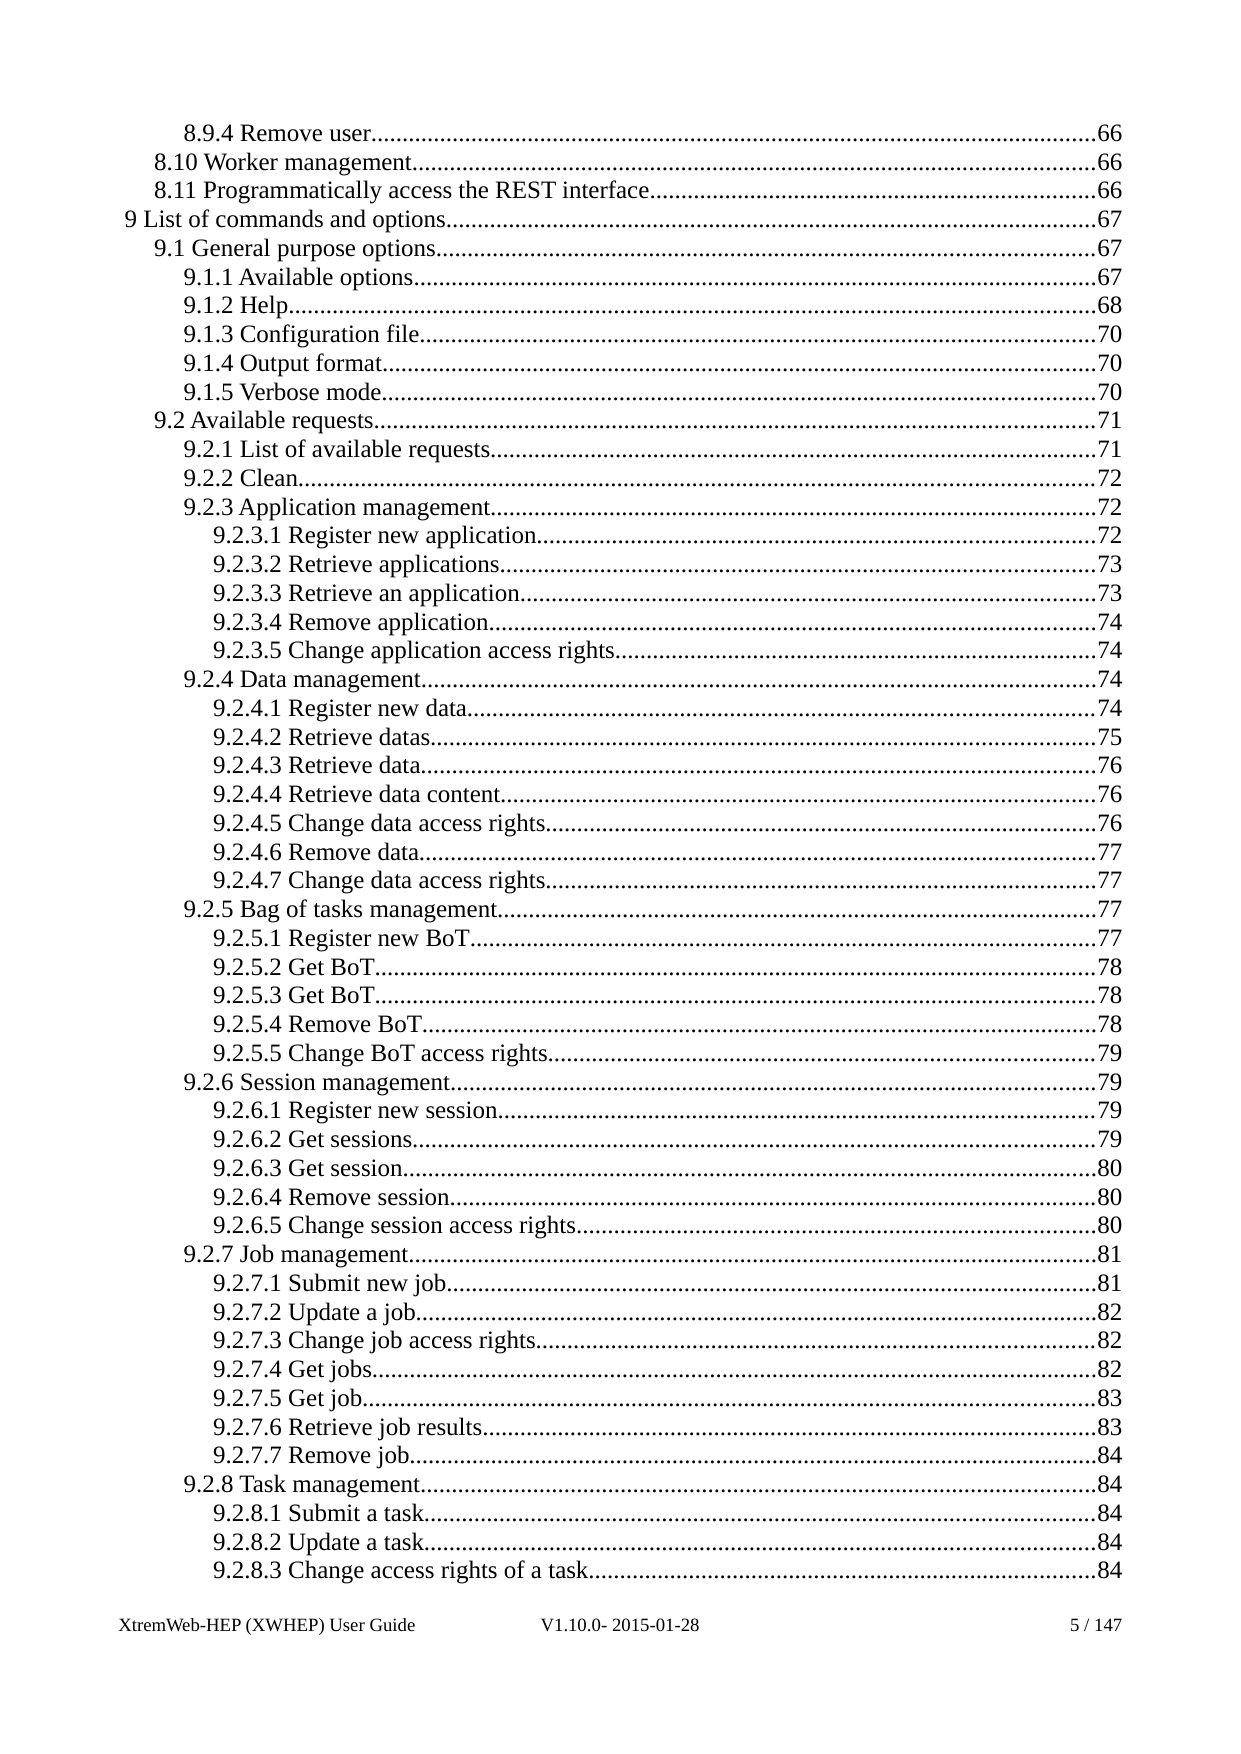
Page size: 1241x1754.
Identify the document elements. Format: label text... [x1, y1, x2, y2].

text 9.2.5.4 Remove BoT 78 [207, 1009, 1122, 1038]
text 9.2.3.1 Register new application 72 [207, 521, 1122, 549]
text 9.1.3 Configuration file 70 [177, 319, 1122, 348]
text 9.2.7.3 Change job access rights 82 [207, 1326, 1122, 1354]
text 9.2.4.3 Retrieve data 76 [207, 751, 1122, 779]
text 8.10 Worker management 66 [148, 147, 1122, 176]
text 9 List of commands and options 67 [118, 204, 1122, 233]
text 9.2.7.7 Remove job 84 [207, 1441, 1122, 1469]
text 9.2.6.5 Change session access rights 80 [207, 1211, 1122, 1239]
text 9.2.6.2 Get sessions 79 [207, 1124, 1122, 1153]
text 9.2.5.1 Register new BoT 77 [207, 923, 1122, 952]
text 9.2.7.5 Get job 83 [207, 1383, 1122, 1412]
text 9.2.4.4 Retrieve data content 76 [207, 779, 1122, 808]
text 9.2.6.4 Remove session 80 [207, 1182, 1122, 1211]
text 9.2.3.2 Retrieve applications 73 [207, 549, 1122, 578]
text 9.2.3.4 Remove application 74 [207, 607, 1122, 636]
text 8.9.4 Remove user 66 [177, 118, 1122, 147]
text 9.2.4.6 Remove data 77 [207, 837, 1122, 866]
text 9.2.4.7 Change data access rights 77 [207, 866, 1122, 894]
text 9.2.6 Session management 79 [177, 1067, 1122, 1096]
text 9.2.8.1 Submit a task 84 [207, 1498, 1122, 1527]
text 9.2.8 Task management 84 [177, 1469, 1122, 1498]
text 9.2 Available requests 71 [148, 406, 1122, 434]
text 9.2.4.2 Retrieve datas 75 [207, 722, 1122, 751]
text 9.2.8.3 Change access rights of a task 84 [207, 1556, 1122, 1584]
text 9.2.7 Job management 81 [177, 1239, 1122, 1268]
text 9.1.1 Available options 67 [177, 262, 1122, 291]
text 9.2.6.3 Get session 80 [207, 1153, 1122, 1182]
text 9.1.5 Verbose mode 70 [177, 377, 1122, 406]
text 9.2.6.1 Register new session 79 [207, 1096, 1122, 1124]
text 9.1.2 Help 68 [177, 291, 1122, 319]
text 9.2.7.1 Submit new job 81 [207, 1268, 1122, 1297]
text 9.2.4 Data management 74 [177, 664, 1122, 693]
text 9.2.7.2 Update a job 82 [207, 1297, 1122, 1326]
text 9.2.7.4 Get jobs 82 [207, 1354, 1122, 1383]
text 9.2.7.6 Retrieve job results 83 [207, 1412, 1122, 1441]
text 8.11 Programmatically access the REST interface 66 [148, 176, 1122, 204]
text 9.1.4 Output format 70 [177, 348, 1122, 377]
text 9.2.4.5 Change data access rights 76 [207, 808, 1122, 837]
text 9.1 General purpose options 67 [148, 233, 1122, 262]
text 9.2.5.2 Get BoT 78 [207, 952, 1122, 981]
text 9.2.5.3 Get BoT 78 [207, 981, 1122, 1009]
text 9.2.5 Bag of tasks management 77 [177, 894, 1122, 923]
text 9.2.4.1 Register new data 74 [207, 693, 1122, 722]
text 9.2.3 Application management 72 [177, 492, 1122, 521]
text 9.2.8.2 Update a task 84 [207, 1527, 1122, 1556]
text 9.2.2 Clean 72 [177, 463, 1122, 492]
text 9.2.3.3 Retrieve an application 73 [207, 578, 1122, 607]
text 9.2.3.5 Change application access rights 74 [207, 636, 1122, 664]
text 9.2.1 List of available requests 71 [177, 434, 1122, 463]
text 9.2.5.5 Change BoT access rights 79 [207, 1038, 1122, 1067]
